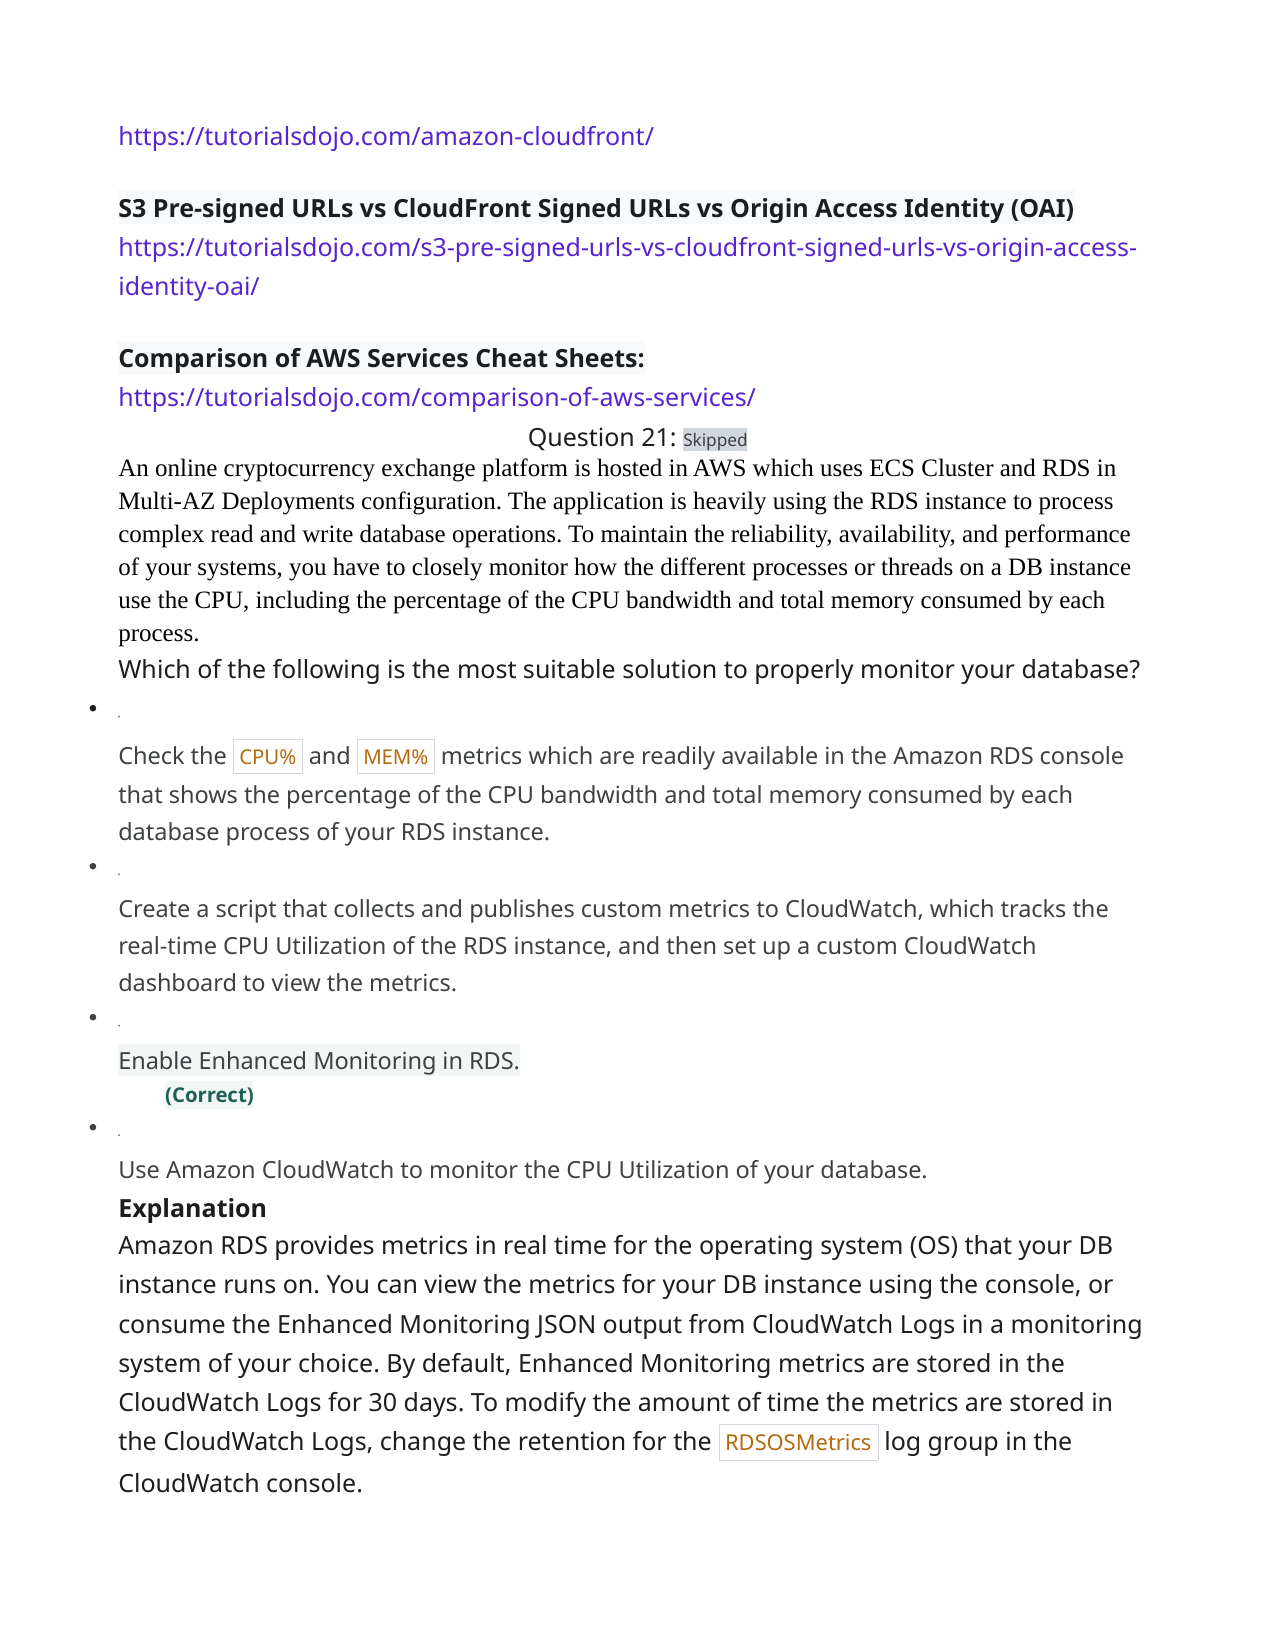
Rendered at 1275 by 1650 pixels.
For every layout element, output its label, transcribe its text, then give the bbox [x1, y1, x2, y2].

text Comparison of AWS Services Cheat Sheets: [118, 341, 1157, 375]
list ​ [118, 1003, 1157, 1032]
list Use Amazon CloudWatch to monitor the CPU Utilization of your database. [118, 1154, 1157, 1186]
list ​ [118, 691, 1157, 724]
text Which of the following is the most suitable solution to properly monitor your database? [118, 651, 1157, 685]
text https://tutorialsdojo.com/amazon-cloudfront/ [118, 118, 1157, 152]
list ​ [118, 1113, 1157, 1141]
list (Correct) [165, 1081, 1157, 1109]
text Question 21: Skipped [118, 419, 1157, 453]
list Create a script that collects and publishes custom metrics to CloudWatch, which tracks the real-time CPU Utilization of the RDS instance, and then set up a custom CloudWatch dashboard to view the metrics. [118, 893, 1157, 998]
list ​ [118, 852, 1157, 881]
text S3 Pre-signed URLs vs CloudFront Signed URLs vs Origin Access Identity (OAI) [118, 190, 1157, 224]
text An online cryptocurrency exchange platform is hosted in AWS which uses ECS Cluster and RDS in Multi-AZ Deployments configuration. The application is heavily using the RDS instance to process complex read and write database operations. To maintain the reliability, availability, and performance of your systems, you have to closely monitor how the different processes or threads on a DB instance use the CPU, including the percentage of the CPU bandwidth and total memory consumed by each process. [118, 453, 1157, 647]
list Check the CPU% and MEM% metrics which are readily available in the Amazon RDS console that shows the percentage of the CPU bandwidth and total memory consumed by each database process of your RDS instance. [118, 739, 1157, 847]
subtitle Explanation [118, 1191, 1157, 1224]
text https://tutorialsdojo.com/s3-pre-signed-urls-vs-cloudfront-signed-urls-vs-origin-access-identity-oai/ [118, 229, 1157, 303]
text https://tutorialsdojo.com/comparison-of-aws-services/ [118, 380, 1157, 414]
text Amazon RDS provides metrics in real time for the operating system (OS) that your DB instance runs on. You can view the metrics for your DB instance using the console, or consume the Enhanced Monitoring JSON output from CloudWatch Logs in a monitoring system of your choice. By default, Enhanced Monitoring metrics are stored in the CloudWatch Logs for 30 days. To modify the amount of time the metrics are stored in the CloudWatch Logs, change the retention for the RDSOSMetrics log group in the CloudWatch console. [118, 1228, 1157, 1499]
list Enable Enhanced Monitoring in RDS. [118, 1044, 1157, 1076]
